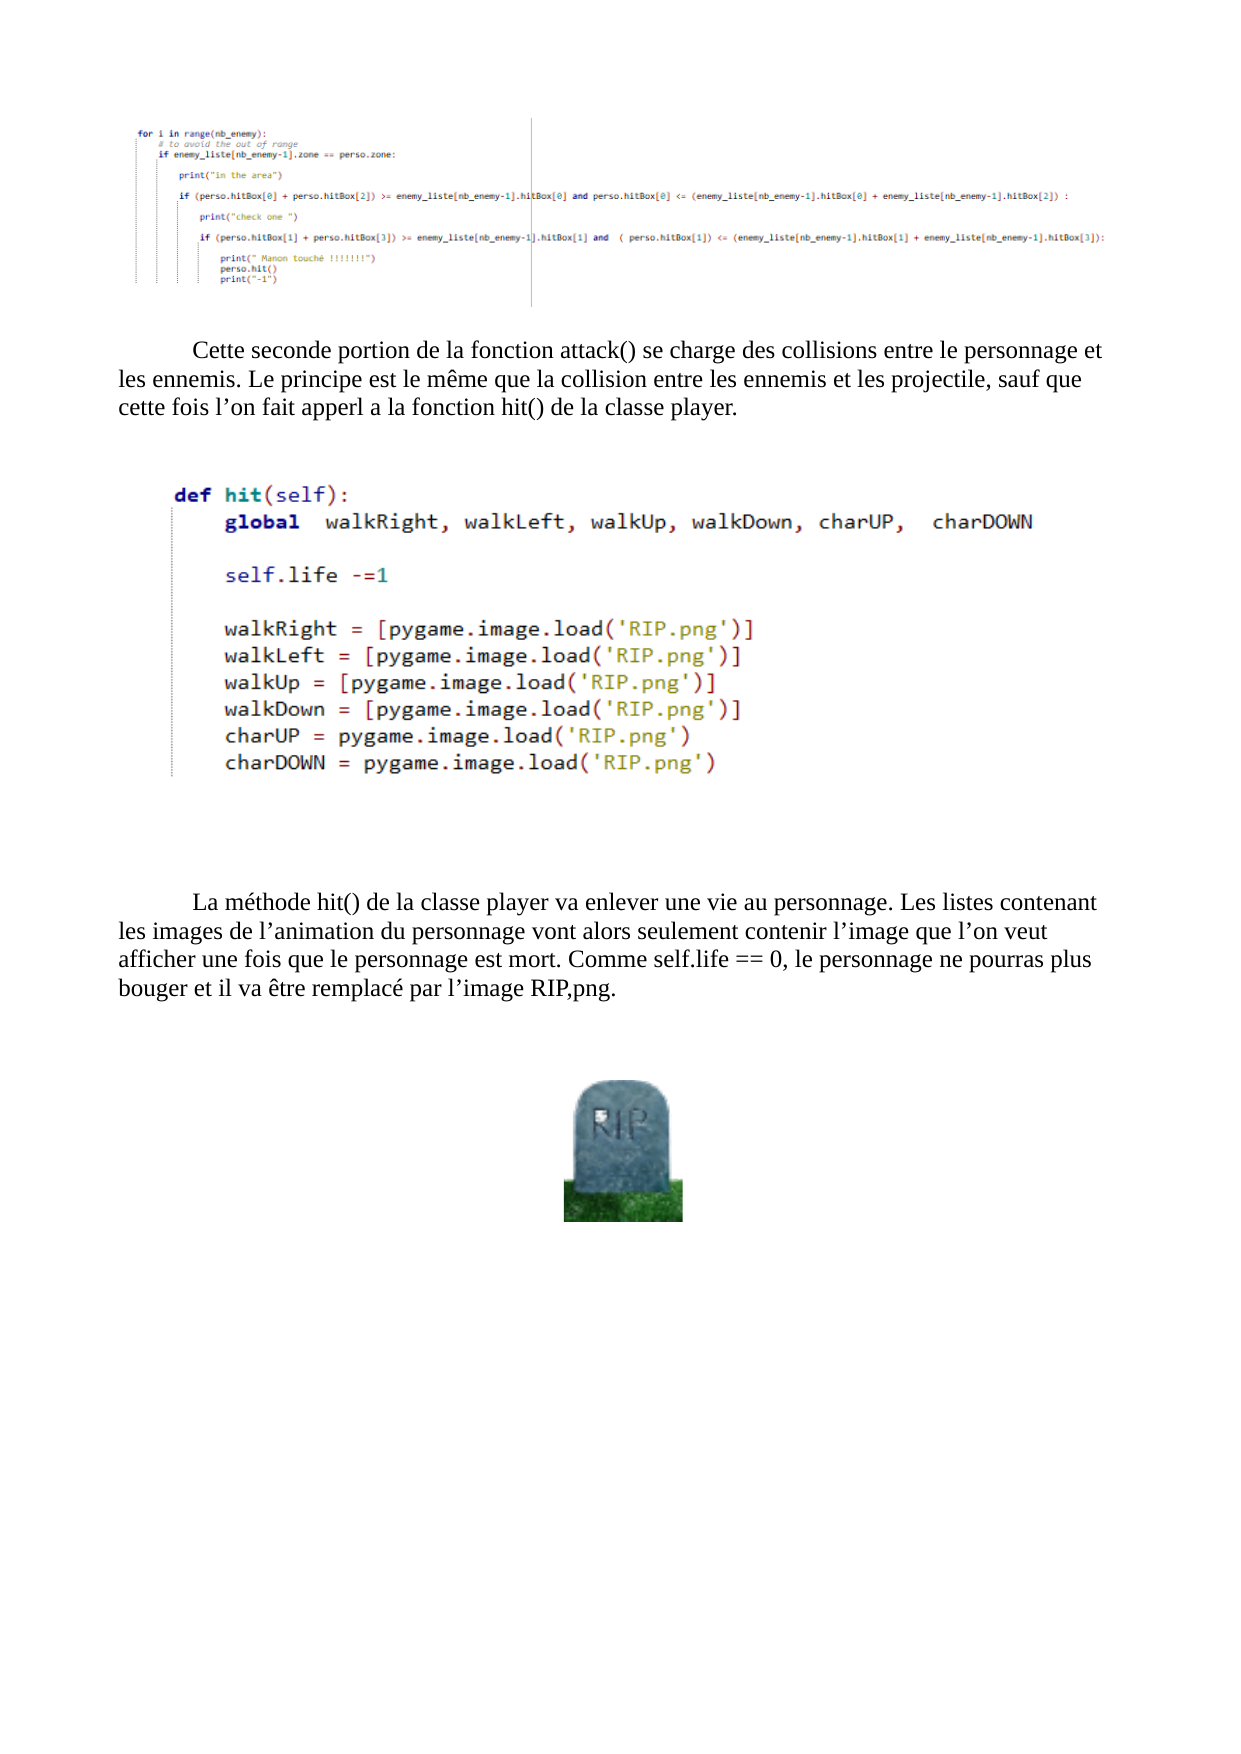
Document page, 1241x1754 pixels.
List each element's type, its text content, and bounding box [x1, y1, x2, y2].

text Cette seconde portion de la fonction attack() se charge des collisions entre le personnage et les ennemis. Le principe est le même que la collision entre les ennemis et les projectile, sauf que cette fois l’on fait apperl a la fonction hit() de la classe player. [118, 335, 1122, 421]
text La méthode hit() de la classe player va enlever une vie au personnage. Les listes contenant les images de l’animation du personnage vont alors seulement contenir l’image que l’on veut afficher une fois que le personnage est mort. Comme self.life == 0, le personnage ne pourras plus bouger et il va être remplacé par l’image RIP,png. [118, 887, 1122, 1002]
picture [563, 1080, 683, 1222]
picture [118, 118, 1123, 307]
picture [126, 465, 1130, 830]
